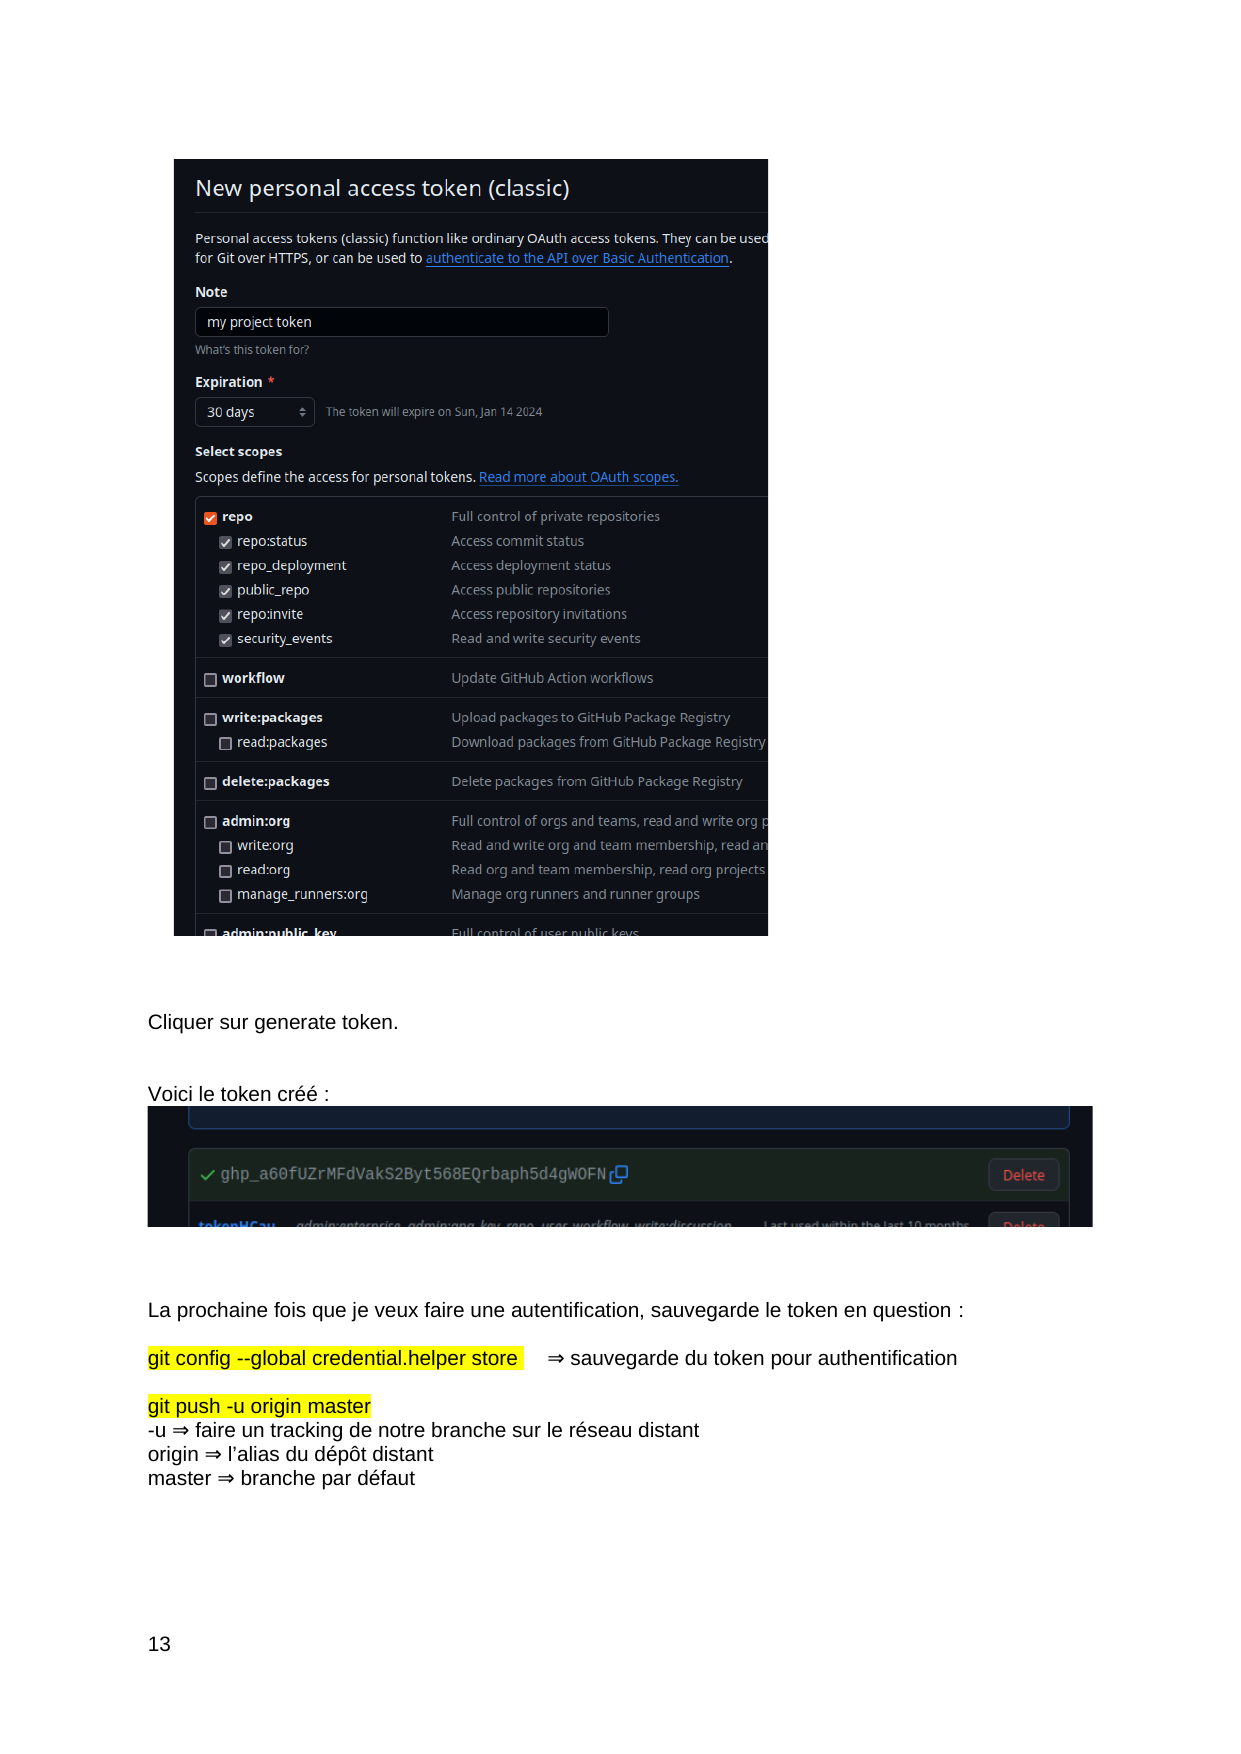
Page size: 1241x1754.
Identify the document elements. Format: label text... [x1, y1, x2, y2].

text master ⇒ branche par défaut [148, 1466, 1093, 1490]
text -u ⇒ faire un tracking de notre branche sur le réseau distant [148, 1418, 1093, 1442]
text origin ⇒ l’alias du dépôt distant [148, 1442, 1093, 1466]
text Voici le token créé : [148, 1082, 1093, 1106]
picture [173, 159, 769, 936]
text La prochaine fois que je veux faire une autentification, sauvegarde le token en question : [148, 1298, 1093, 1322]
text Cliquer sur generate token. [148, 1010, 1093, 1034]
text git config --global credential.helper store ⇒ sauvegarde du token pour authentification [148, 1346, 1093, 1370]
text git push -u origin master [148, 1394, 1093, 1418]
picture [147, 1106, 1093, 1227]
